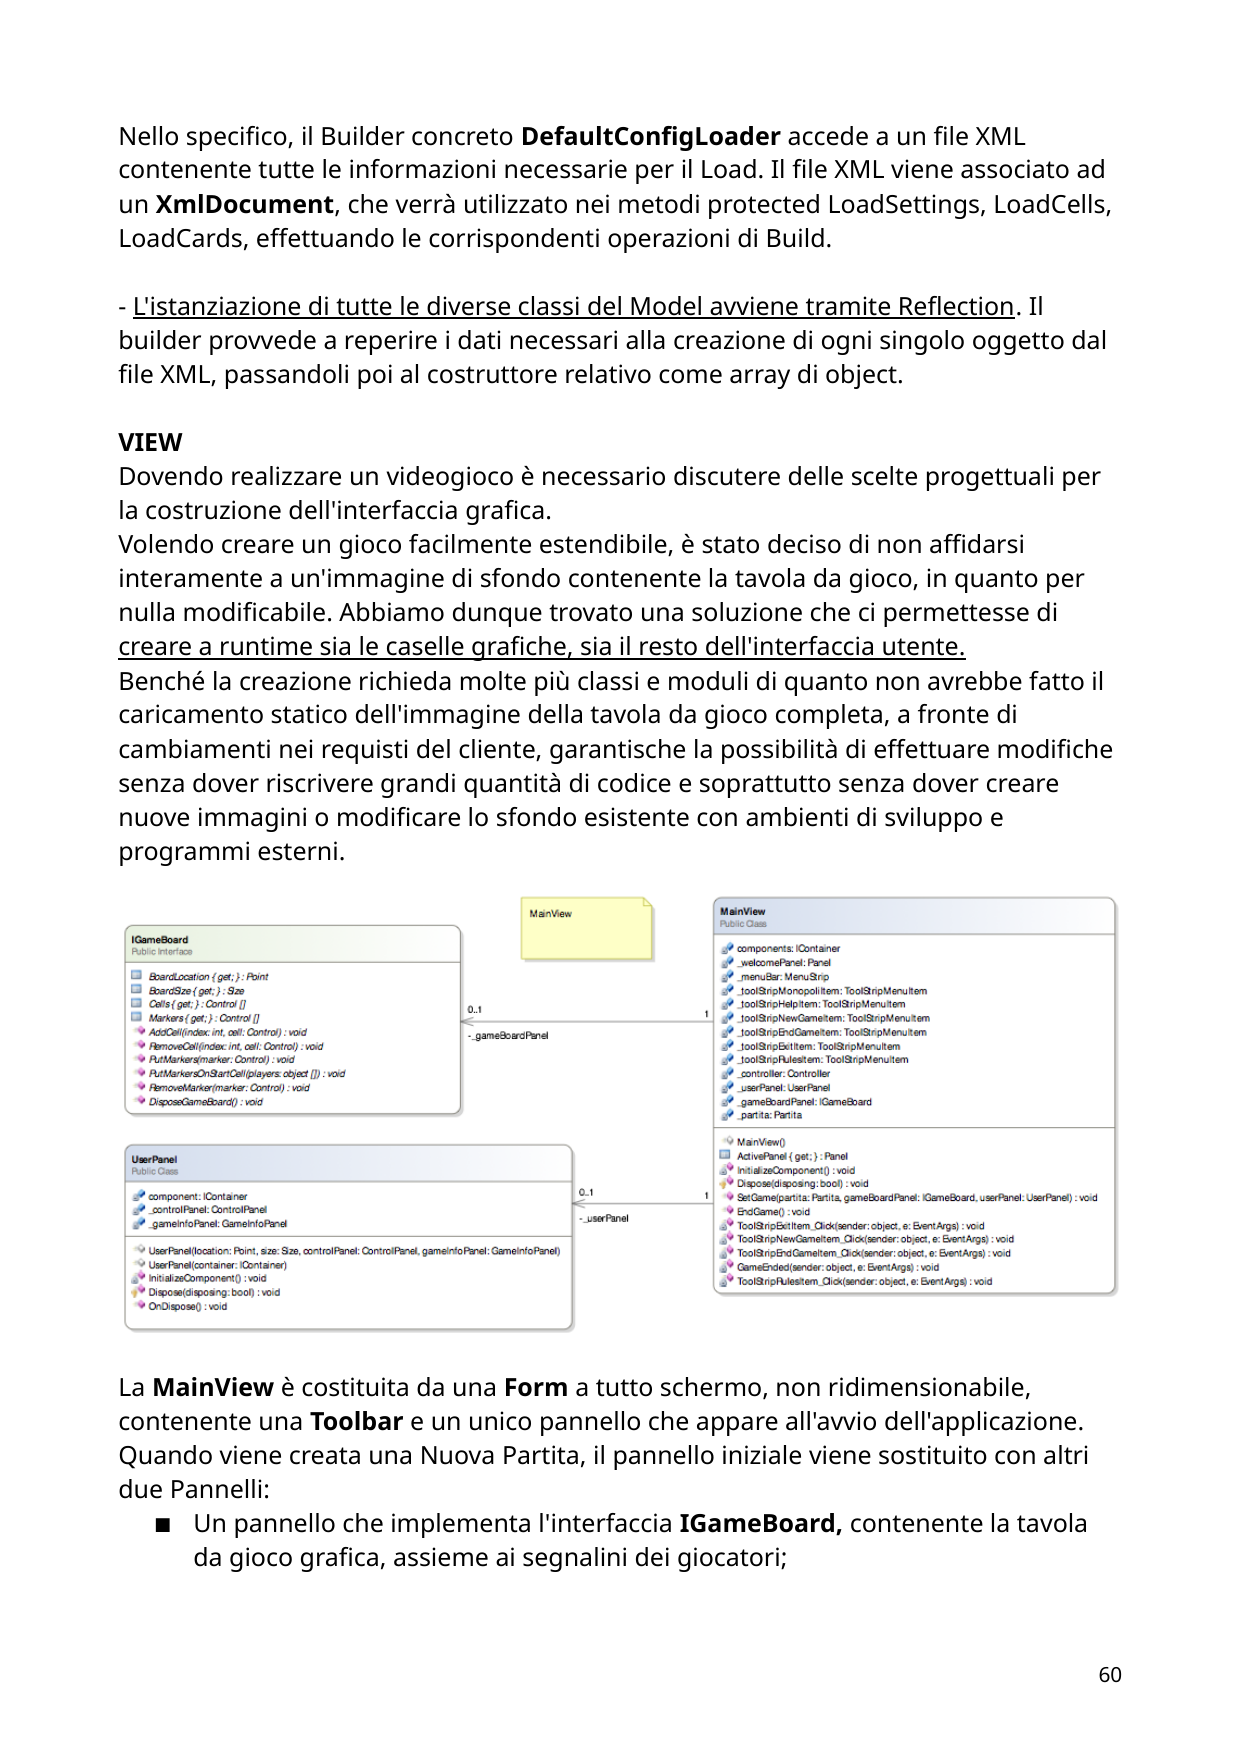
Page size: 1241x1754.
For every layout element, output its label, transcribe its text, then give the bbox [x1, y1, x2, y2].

text Nello specifico, il Builder concreto DefaultConfigLoader accede a un file XML contenente tutte le informazioni necessarie per il Load. Il file XML viene associato ad un XmlDocument, che verrà utilizzato nei metodi protected LoadSettings, LoadCells, LoadCards, effettuando le corrispondenti operazioni di Build. [118, 118, 1122, 254]
text La MainView è costituita da una Form a tutto schermo, non ridimensionabile, contenente una Toolbar e un unico pannello che appare all'avvio dell'applicazione. Quando viene creata una Nuova Partita, il pannello iniziale viene sostituito con altri due Pannelli: [118, 1369, 1122, 1506]
text Benché la creazione richieda molte più classi e moduli di quanto non avrebbe fatto il caricamento statico dell'immagine della tavola da gioco completa, a fronte di cambiamenti nei requisti del cliente, garantische la possibilità di effettuare modifiche senza dover riscrivere grandi quantità di codice e soprattutto senza dover creare nuove immagini o modificare lo sfondo esistente con ambienti di sviluppo e programmi esterni. [118, 663, 1122, 867]
text Volendo creare un gioco facilmente estendibile, è stato deciso di non affidarsi interamente a un'immagine di sfondo contenente la tavola da gioco, in quanto per nulla modificabile. Abbiamo dunque trovato una soluzione che ci permettesse di creare a runtime sia le caselle grafiche, sia il resto dell'interfaccia utente. [118, 527, 1122, 663]
text VIEW [118, 425, 1122, 459]
list Un pannello che implementa l'interfaccia IGameBoard, contenente la tavola da gioco grafica, assieme ai segnalini dei giocatori; [156, 1506, 1122, 1574]
text Dovendo realizzare un videogioco è necessario discutere delle scelte progettuali per la costruzione dell'interfaccia grafica. [118, 459, 1122, 527]
text - L'istanziazione di tutte le diverse classi del Model avviene tramite Reflection. Il builder provvede a reperire i dati necessari alla creazione di ogni singolo oggetto dal file XML, passandoli poi al costruttore relativo come array di object. [118, 288, 1122, 391]
picture [118, 890, 1122, 1336]
